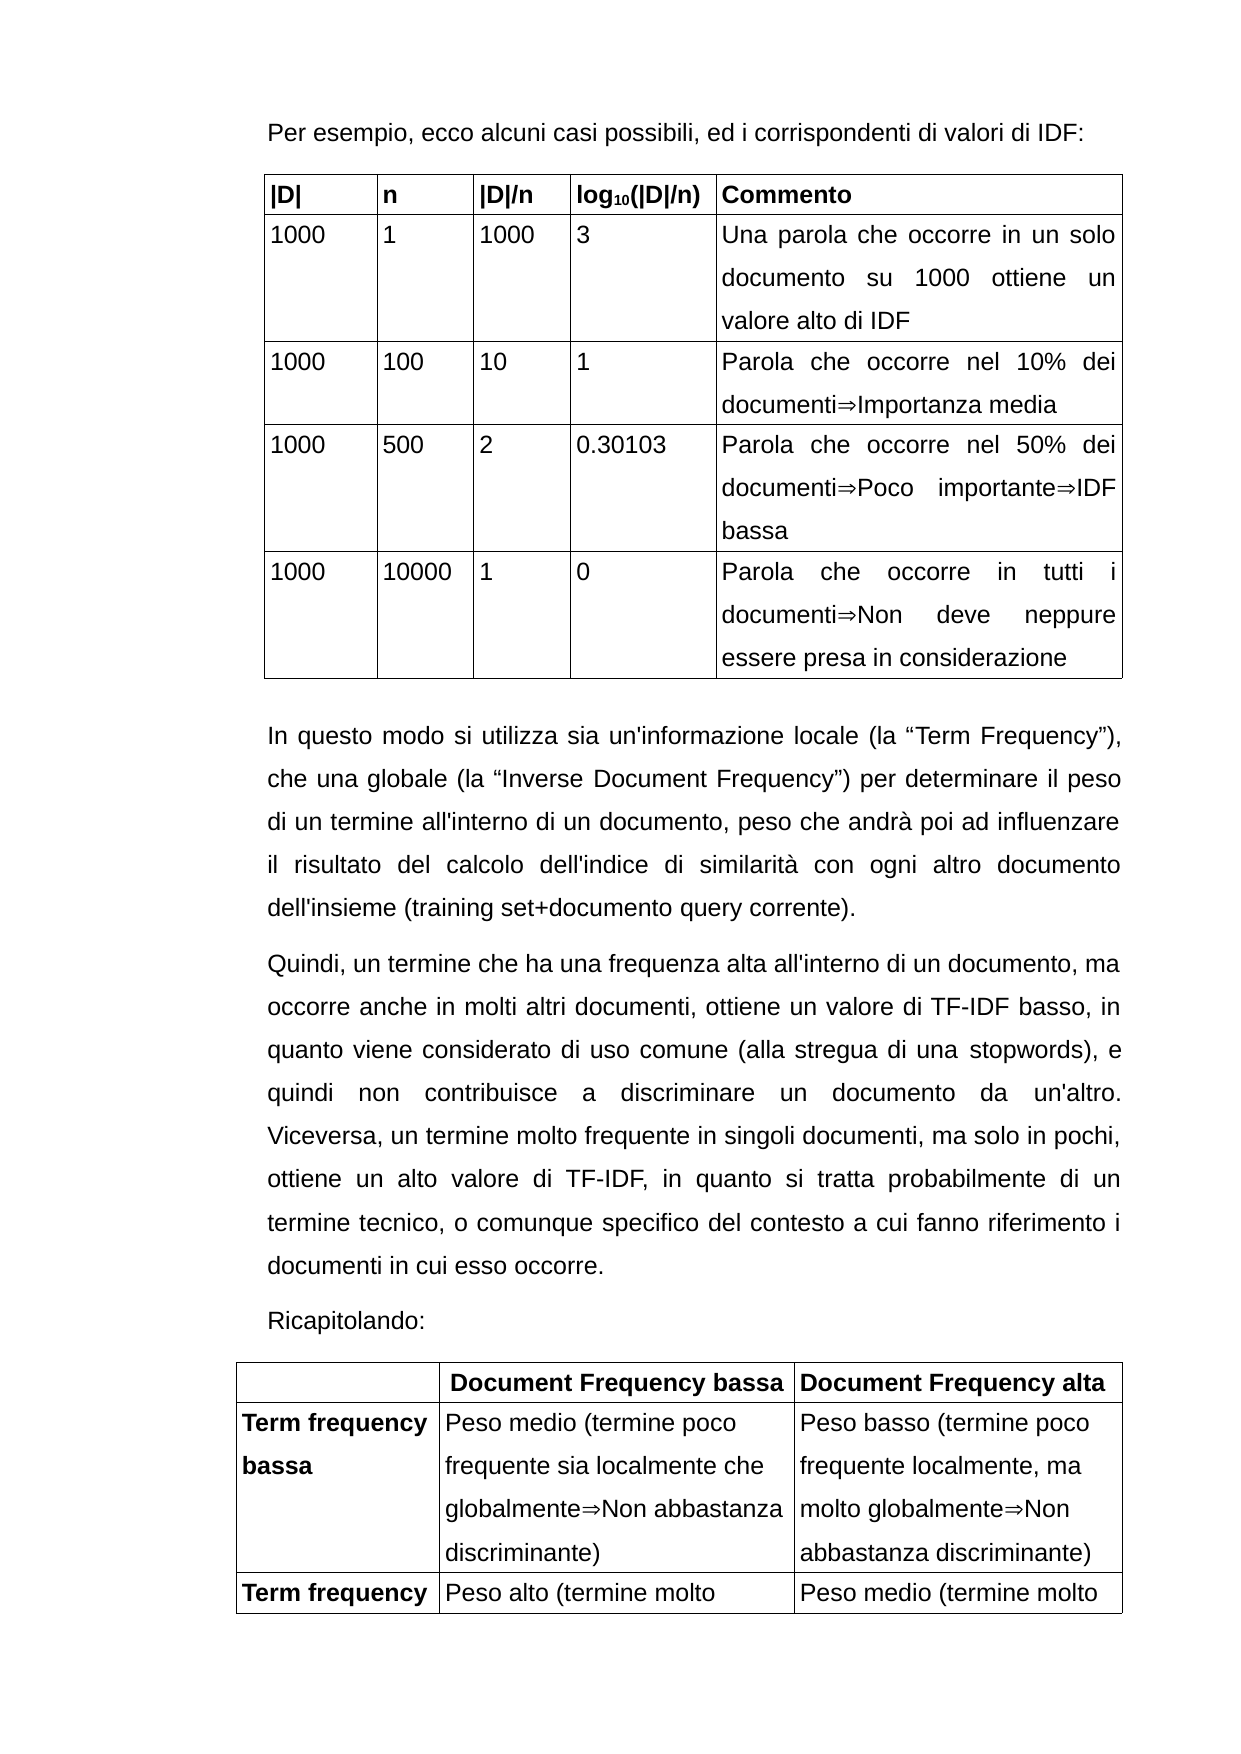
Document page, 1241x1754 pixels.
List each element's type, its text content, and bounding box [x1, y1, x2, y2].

list Ricapitolando: [229, 1306, 1122, 1335]
table_cell 500 [378, 425, 473, 551]
table_cell Term frequency bassa [237, 1403, 439, 1572]
table_cell 3 [571, 215, 716, 341]
table_cell Peso medio (termine poco frequente sia localmente che globalmenteNon abbastanza discriminante) [440, 1403, 794, 1572]
table_header n [378, 175, 473, 214]
table_header log10(|D|/n) [571, 175, 716, 214]
table_cell 1000 [265, 425, 377, 551]
table_cell Term frequency [237, 1573, 439, 1612]
table_header Document Frequency alta [795, 1363, 1122, 1402]
table_cell Peso medio (termine molto [795, 1573, 1122, 1612]
list In questo modo si utilizza sia un'informazione locale (la “Term Frequency”), che una globale (la “Inverse Document Frequency”) per determinare il peso di un termine all'interno di un documento, peso che andrà poi ad influenzare il risultato del calcolo dell'indice di similarità con ogni altro documento dell'insieme (training set+documento query corrente). [229, 678, 1122, 922]
table_cell Parola che occorre nel 10% dei documentiImportanza media [717, 342, 1122, 424]
list Quindi, un termine che ha una frequenza alta all'interno di un documento, ma occorre anche in molti altri documenti, ottiene un valore di TF-IDF basso, in quanto viene considerato di uso comune (alla stregua di una stopwords), e quindi non contribuisce a discriminare un documento da un'altro. Viceversa, un termine molto frequente in singoli documenti, ma solo in pochi, ottiene un alto valore di TF-IDF, in quanto si tratta probabilmente di un termine tecnico, o comunque specifico del contesto a cui fanno riferimento i documenti in cui esso occorre. [229, 949, 1122, 1279]
table_header |D|/n [474, 175, 570, 214]
table_header Document Frequency bassa [440, 1363, 794, 1402]
table_cell 1000 [265, 342, 377, 424]
table_cell Peso alto (termine molto [440, 1573, 794, 1612]
table_cell Parola che occorre nel 50% dei documentiPoco importanteIDF bassa [717, 425, 1122, 551]
table_cell 0.30103 [571, 425, 716, 551]
table_cell Parola che occorre in tutti i documentiNon deve neppure essere presa in considerazione [717, 552, 1122, 677]
table_cell 0 [571, 552, 716, 677]
table_cell 100 [378, 342, 473, 424]
table_cell 1000 [265, 552, 377, 677]
table_cell 2 [474, 425, 570, 551]
table_header |D| [265, 175, 377, 214]
table_cell 10 [474, 342, 570, 424]
table_cell Peso basso (termine poco frequente localmente, ma molto globalmenteNon abbastanza discriminante) [795, 1403, 1122, 1572]
table_header Commento [717, 175, 1122, 214]
table_cell 1 [474, 552, 570, 677]
table_cell 1 [571, 342, 716, 424]
table_cell 10000 [378, 552, 473, 677]
table_cell 1 [378, 215, 473, 341]
table_cell 1000 [265, 215, 377, 341]
table_header [237, 1363, 439, 1402]
table_cell 1000 [474, 215, 570, 341]
list Per esempio, ecco alcuni casi possibili, ed i corrispondenti di valori di IDF: [229, 118, 1122, 147]
table_cell Una parola che occorre in un solo documento su 1000 ottiene un valore alto di IDF [717, 215, 1122, 341]
